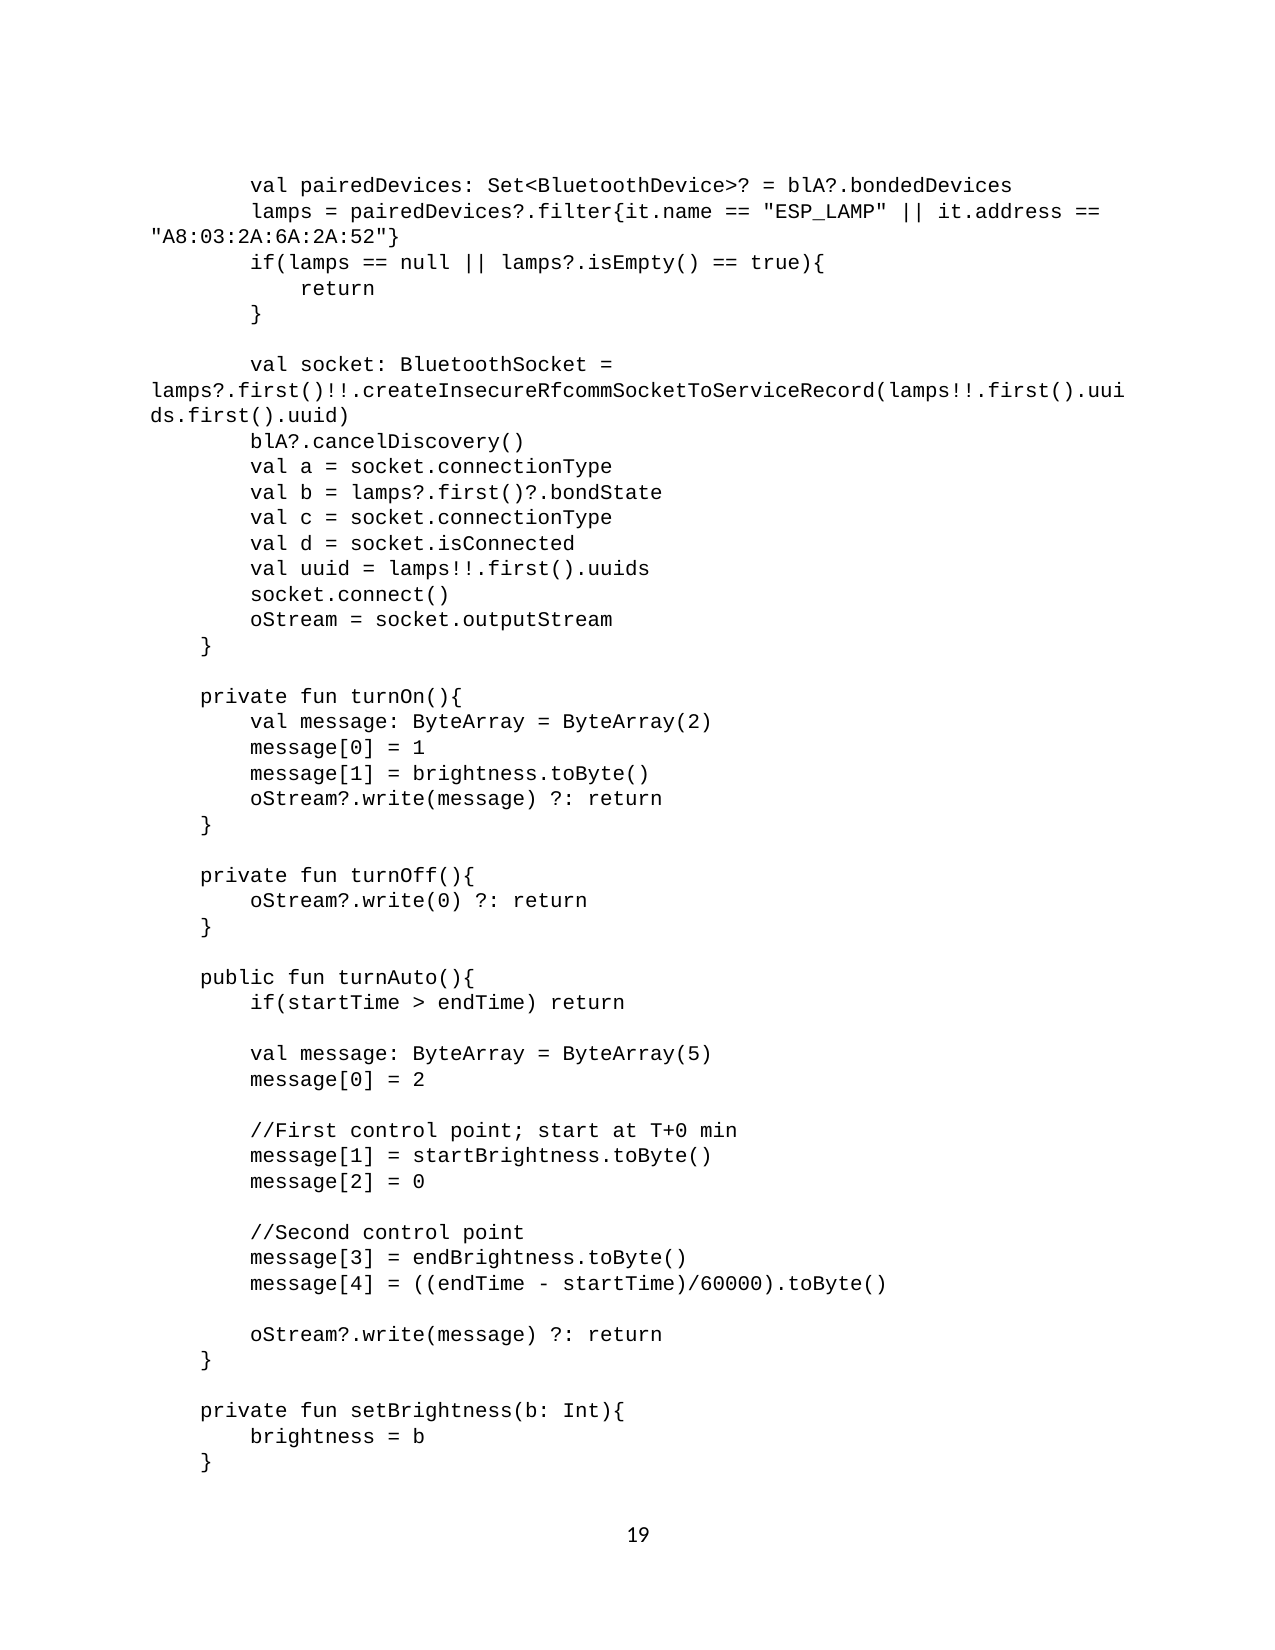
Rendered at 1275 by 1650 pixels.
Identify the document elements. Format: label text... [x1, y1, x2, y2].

text val a = socket.connectionType [150, 456, 1125, 480]
text } [150, 1349, 1125, 1373]
text oStream?.write(message) ?: return [150, 1324, 1125, 1348]
text blA?.cancelDiscovery() [150, 431, 1125, 454]
text val d = socket.isConnected [150, 533, 1125, 556]
text message[0] = 1 [150, 737, 1125, 761]
text brightness = b [150, 1426, 1125, 1450]
text //Second control point [150, 1222, 1125, 1246]
text } [150, 916, 1125, 939]
text } [150, 303, 1125, 327]
text message[3] = endBrightness.toByte() [150, 1247, 1125, 1271]
text val c = socket.connectionType [150, 507, 1125, 531]
text public fun turnAuto(){ [150, 967, 1125, 990]
text private fun setBrightness(b: Int){ [150, 1401, 1125, 1424]
text val b = lamps?.first()?.bondState [150, 482, 1125, 505]
text //First control point; start at T+0 min [150, 1120, 1125, 1143]
text message[0] = 2 [150, 1069, 1125, 1092]
text message[4] = ((endTime - startTime)/60000).toByte() [150, 1273, 1125, 1297]
text message[1] = startBrightness.toByte() [150, 1145, 1125, 1169]
text lamps = pairedDevices?.filter{it.name == "ESP_LAMP" || it.address == "A8:03:2A:6A:2A:52"} [150, 201, 1125, 250]
text message[1] = brightness.toByte() [150, 762, 1125, 786]
text message[2] = 0 [150, 1171, 1125, 1194]
text return [150, 278, 1125, 301]
text oStream?.write(0) ?: return [150, 890, 1125, 914]
text } [150, 635, 1125, 658]
text } [150, 813, 1125, 837]
text private fun turnOn(){ [150, 686, 1125, 709]
text socket.connect() [150, 584, 1125, 607]
text oStream = socket.outputStream [150, 609, 1125, 633]
text oStream?.write(message) ?: return [150, 788, 1125, 812]
text private fun turnOff(){ [150, 864, 1125, 888]
text val pairedDevices: Set<BluetoothDevice>? = blA?.bondedDevices [150, 176, 1125, 199]
text val message: ByteArray = ByteArray(2) [150, 711, 1125, 735]
text } [150, 1452, 1125, 1475]
text val message: ByteArray = ByteArray(5) [150, 1043, 1125, 1067]
text val uuid = lamps!!.first().uuids [150, 558, 1125, 582]
text val socket: BluetoothSocket = lamps?.first()!!.createInsecureRfcommSocketToServiceRecord(lamps!!.first().uuids.first().uuid) [150, 354, 1125, 429]
text if(startTime > endTime) return [150, 992, 1125, 1016]
text if(lamps == null || lamps?.isEmpty() == true){ [150, 252, 1125, 276]
